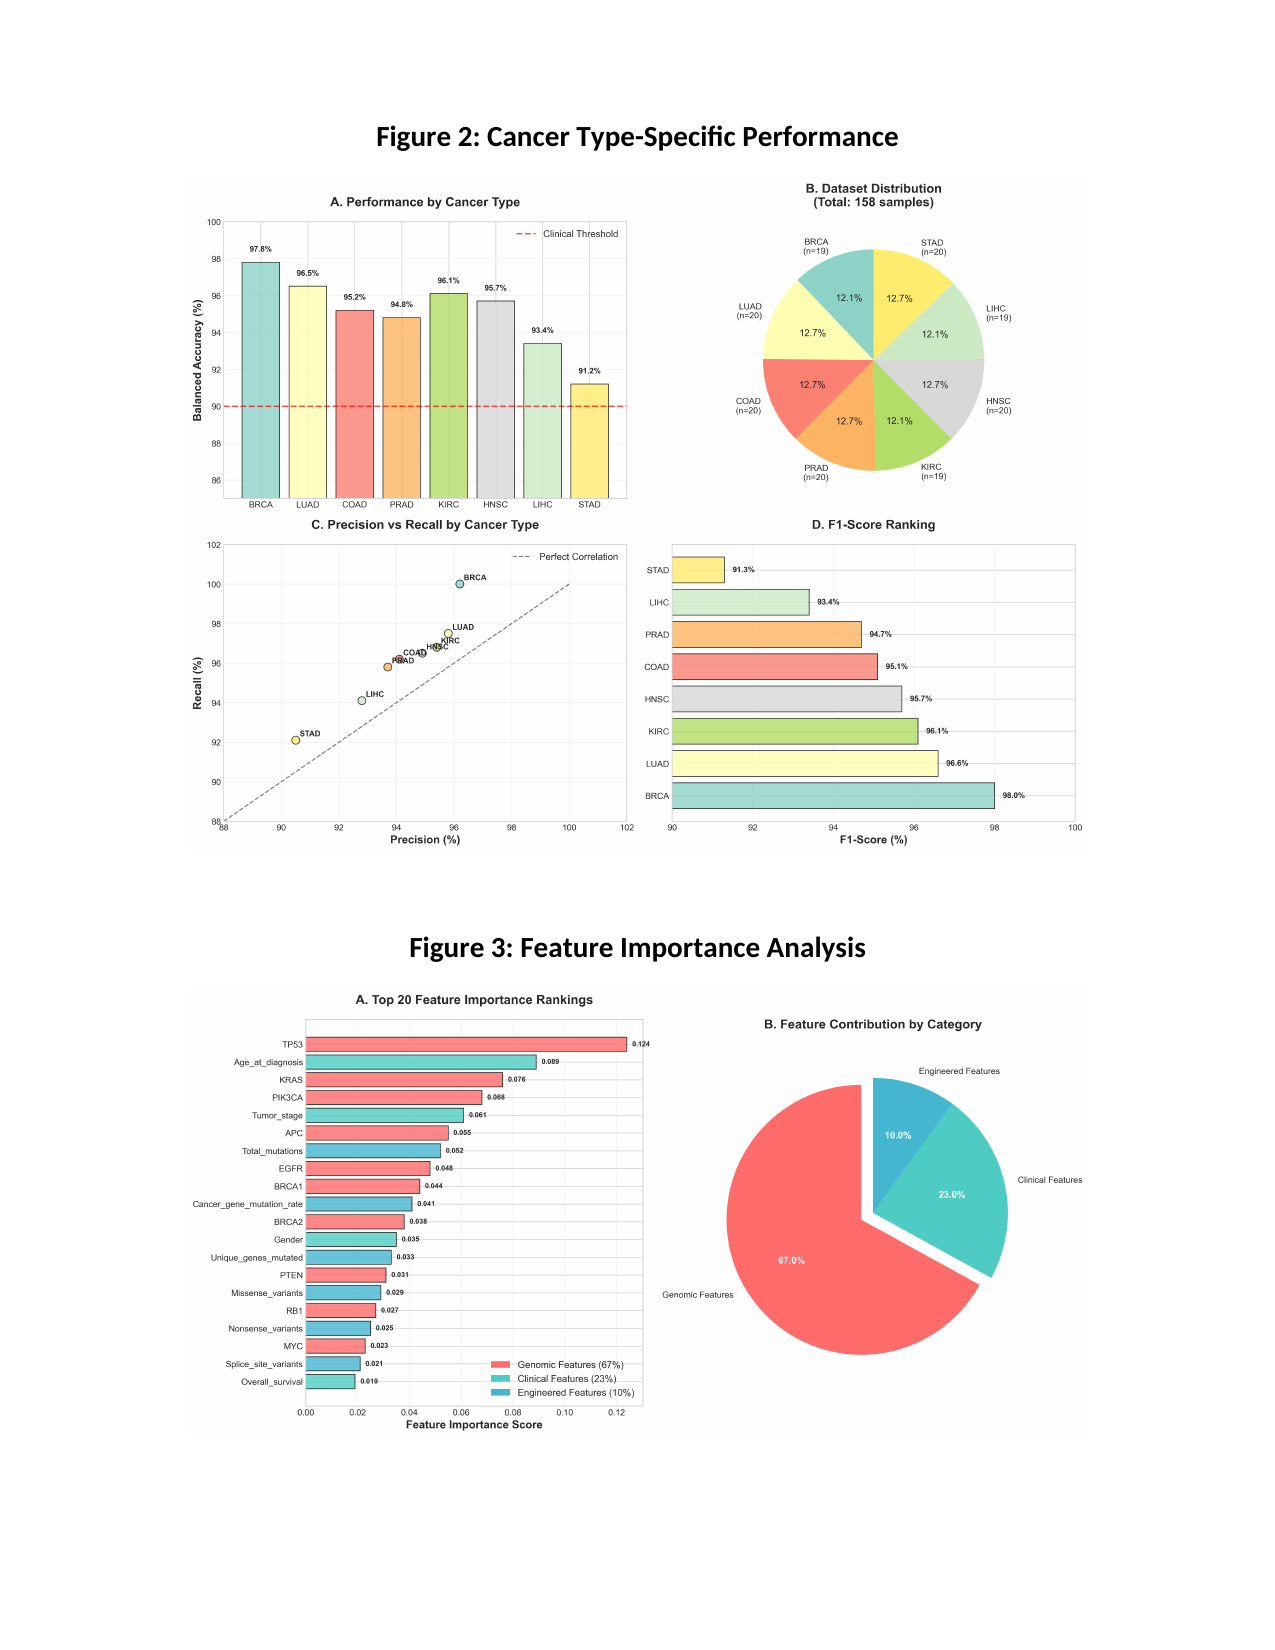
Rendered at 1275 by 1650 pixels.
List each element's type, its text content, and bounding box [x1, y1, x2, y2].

text Figure 2: Cancer Type-Specific Performance [118, 118, 1157, 154]
picture [187, 178, 1088, 851]
text Figure 3: Feature Importance Analysis [118, 929, 1157, 964]
picture [187, 989, 1088, 1436]
